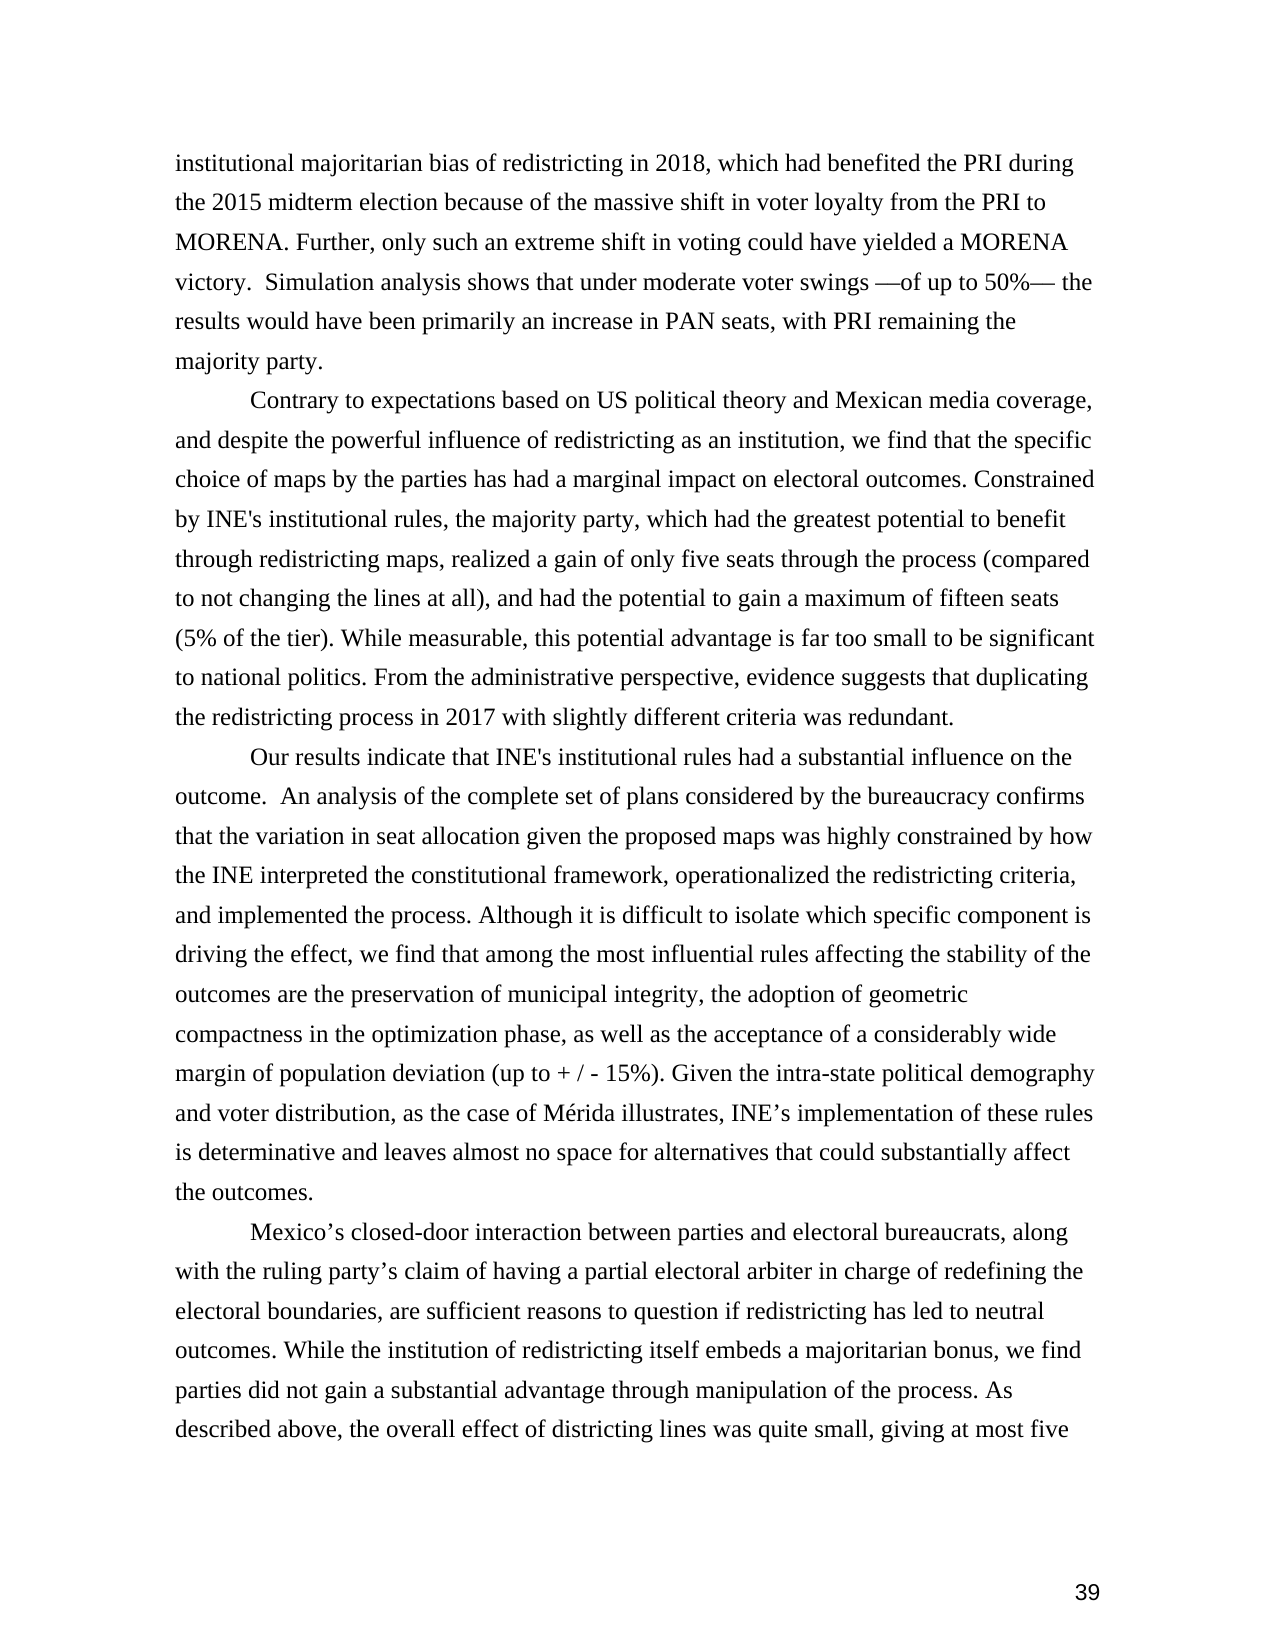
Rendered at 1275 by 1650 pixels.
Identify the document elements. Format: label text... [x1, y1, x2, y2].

text Mexico’s closed-door interaction between parties and electoral bureaucrats, along with the ruling party’s claim of having a partial electoral arbiter in charge of redefining the electoral boundaries, are sufficient reasons to question if redistricting has led to neutral outcomes. While the institution of redistricting itself embeds a majoritarian bonus, we find parties did not gain a substantial advantage through manipulation of the process. As described above, the overall effect of districting lines was quite small, giving at most five [175, 1217, 1100, 1443]
text Contrary to expectations based on US political theory and Mexican media coverage, and despite the powerful influence of redistricting as an institution, we find that the specific choice of maps by the parties has had a marginal impact on electoral outcomes. Constrained by INE's institutional rules, the majority party, which had the greatest potential to benefit through redistricting maps, realized a gain of only five seats through the process (compared to not changing the lines at all), and had the potential to gain a maximum of fifteen seats (5% of the tier). While measurable, this potential advantage is far too small to be significant to national politics. From the administrative perspective, evidence suggests that duplicating the redistricting process in 2017 with slightly different criteria was redundant. [175, 385, 1100, 731]
text institutional majoritarian bias of redistricting in 2018, which had benefited the PRI during the 2015 midterm election because of the massive shift in voter loyalty from the PRI to MORENA. Further, only such an extreme shift in voting could have yielded a MORENA victory. Simulation analysis shows that under moderate voter swings ––of up to 50%–– the results would have been primarily an increase in PAN seats, with PRI remaining the majority party. [175, 148, 1100, 374]
text Our results indicate that INE's institutional rules had a substantial influence on the outcome. An analysis of the complete set of plans considered by the bureaucracy confirms that the variation in seat allocation given the proposed maps was highly constrained by how the INE interpreted the constitutional framework, operationalized the redistricting criteria, and implemented the process. Although it is difficult to isolate which specific component is driving the effect, we find that among the most influential rules affecting the stability of the outcomes are the preservation of municipal integrity, the adoption of geometric compactness in the optimization phase, as well as the acceptance of a considerably wide margin of population deviation (up to + / - 15%). Given the intra-state political demography and voter distribution, as the case of Mérida illustrates, INE’s implementation of these rules is determinative and leaves almost no space for alternatives that could substantially affect the outcomes. [175, 742, 1100, 1206]
